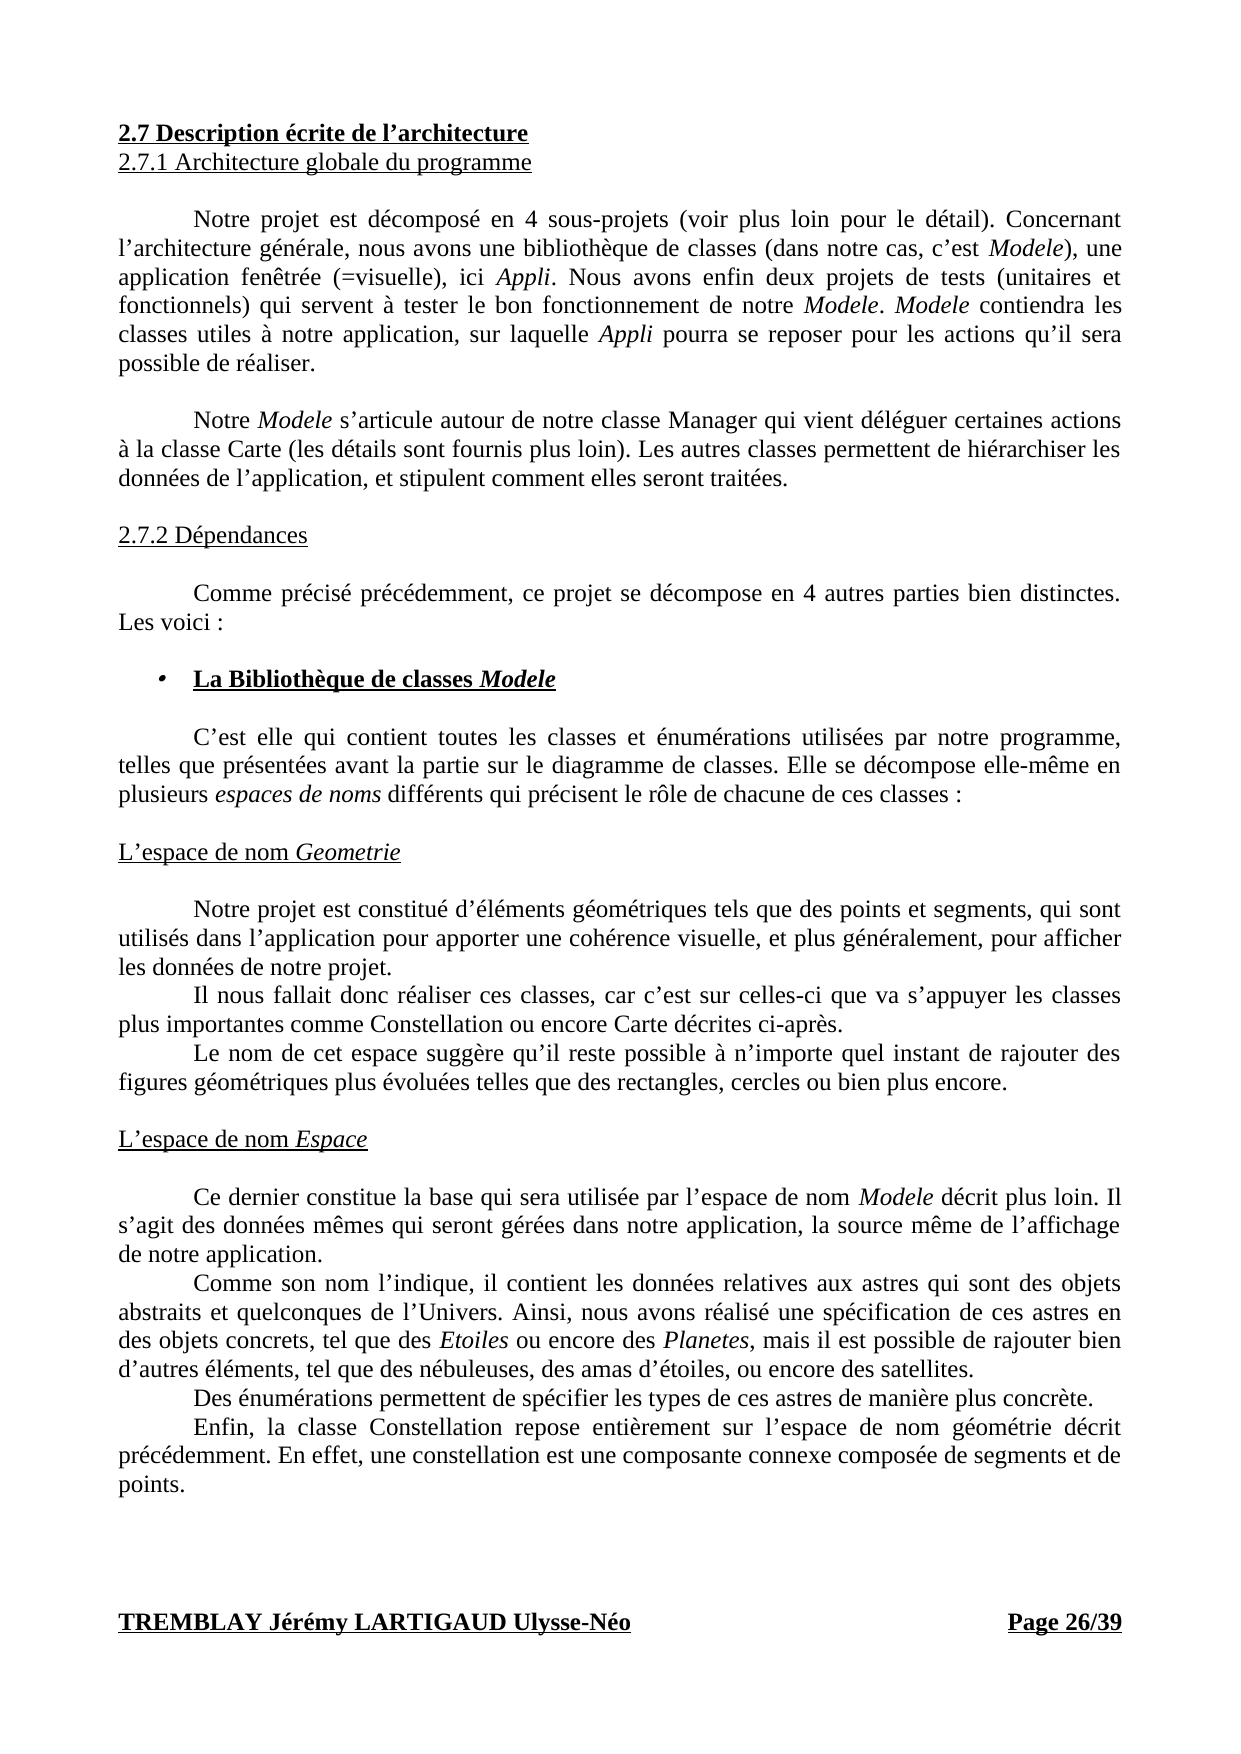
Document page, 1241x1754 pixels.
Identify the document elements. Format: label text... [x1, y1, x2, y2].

text 2.7 Description écrite de l’architecture [118, 118, 1122, 147]
text Ce dernier constitue la base qui sera utilisée par l’espace de nom Modele décrit plus loin. Il s’agit des données mêmes qui seront gérées dans notre application, la source même de l’affichage de notre application. [118, 1182, 1122, 1268]
text Comme son nom l’indique, il contient les données relatives aux astres qui sont des objets abstraits et quelconques de l’Univers. Ainsi, nous avons réalisé une spécification de ces astres en des objets concrets, tel que des Etoiles ou encore des Planetes, mais il est possible de rajouter bien d’autres éléments, tel que des nébuleuses, des amas d’étoiles, ou encore des satellites. [118, 1268, 1122, 1383]
text Comme précisé précédemment, ce projet se décompose en 4 autres parties bien distinctes. Les voici : [118, 578, 1122, 636]
list La Bibliothèque de classes Modele [156, 664, 1122, 693]
text Il nous fallait donc réaliser ces classes, car c’est sur celles-ci que va s’appuyer les classes plus importantes comme Constellation ou encore Carte décrites ci-après. [118, 981, 1122, 1038]
text C’est elle qui contient toutes les classes et énumérations utilisées par notre programme, telles que présentées avant la partie sur le diagramme de classes. Elle se décompose elle-même en plusieurs espaces de noms différents qui précisent le rôle de chacune de ces classes : [118, 722, 1122, 808]
text Le nom de cet espace suggère qu’il reste possible à n’importe quel instant de rajouter des figures géométriques plus évoluées telles que des rectangles, cercles ou bien plus encore. [118, 1038, 1122, 1096]
text 2.7.1 Architecture globale du programme [118, 147, 1122, 176]
text Notre projet est décomposé en 4 sous-projets (voir plus loin pour le détail). Concernant l’architecture générale, nous avons une bibliothèque de classes (dans notre cas, c’est Modele), une application fenêtrée (=visuelle), ici Appli. Nous avons enfin deux projets de tests (unitaires et fonctionnels) qui servent à tester le bon fonctionnement de notre Modele. Modele contiendra les classes utiles à notre application, sur laquelle Appli pourra se reposer pour les actions qu’il sera possible de réaliser. [118, 204, 1122, 377]
text 2.7.2 Dépendances [118, 521, 1122, 549]
text Des énumérations permettent de spécifier les types de ces astres de manière plus concrète. [118, 1383, 1122, 1412]
text Notre Modele s’articule autour de notre classe Manager qui vient déléguer certaines actions à la classe Carte (les détails sont fournis plus loin). Les autres classes permettent de hiérarchiser les données de l’application, et stipulent comment elles seront traitées. [118, 406, 1122, 492]
text Notre projet est constitué d’éléments géométriques tels que des points et segments, qui sont utilisés dans l’application pour apporter une cohérence visuelle, et plus généralement, pour afficher les données de notre projet. [118, 894, 1122, 981]
text L’espace de nom Espace [118, 1124, 1122, 1153]
text Enfin, la classe Constellation repose entièrement sur l’espace de nom géométrie décrit précédemment. En effet, une constellation est une composante connexe composée de segments et de points. [118, 1412, 1122, 1498]
text L’espace de nom Geometrie [118, 837, 1122, 866]
